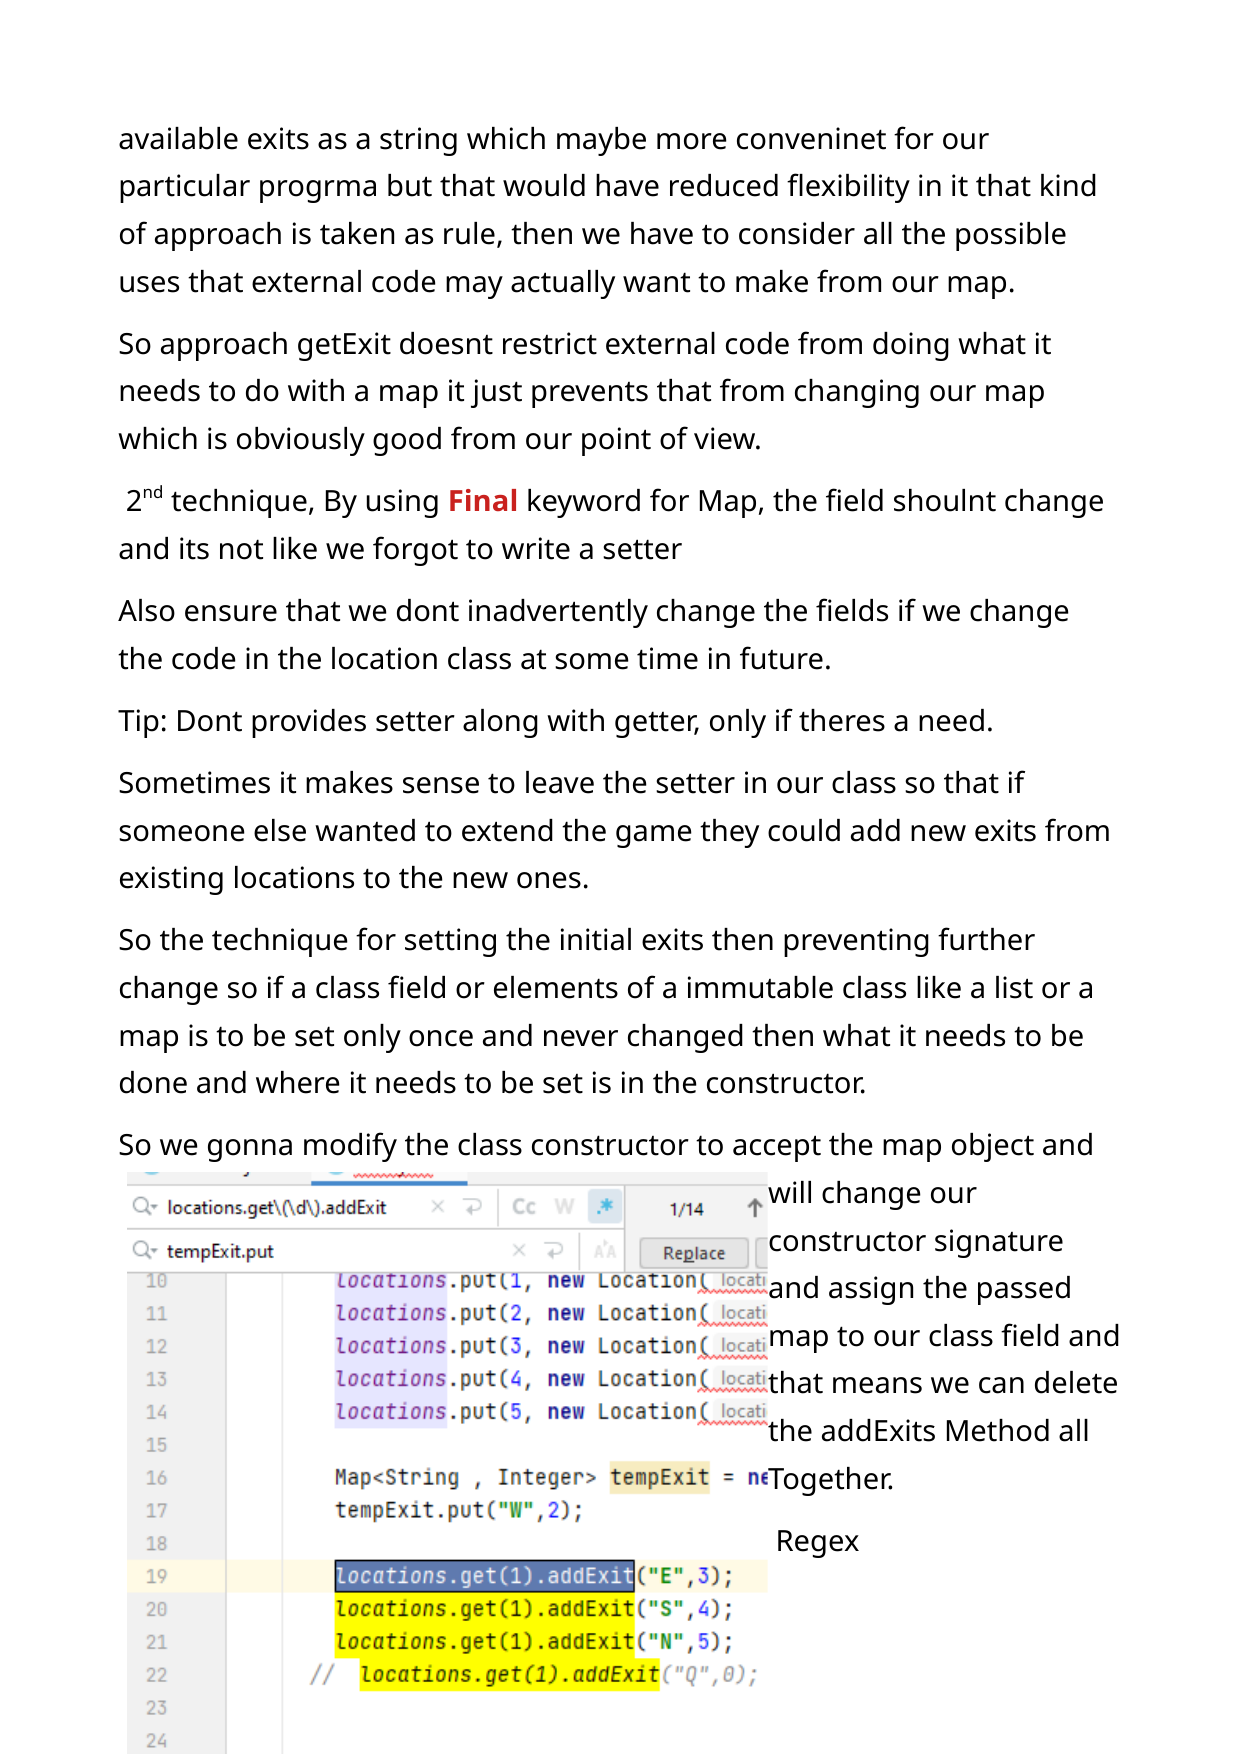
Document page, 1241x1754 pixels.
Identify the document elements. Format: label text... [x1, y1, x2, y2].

text Tip: Dont provides setter along with getter, only if theres a need. [118, 700, 1122, 740]
text So we gonna modify the class constructor to accept the map object and will change our constructor signature and assign the passed map to our class field and that means we can delete the addExits Method all Together. [118, 1125, 1122, 1498]
text So the technique for setting the initial exits then preventing further change so if a class field or elements of a immutable class like a list or a map is to be set only once and never changed then what it needs to be done and where it needs to be set is in the constructor. [118, 920, 1122, 1102]
text 2nd technique, By using Final keyword for Map, the field shoulnt change and its not like we forgot to write a setter [118, 481, 1122, 568]
text Sometimes it makes sense to leave the setter in our class so that if someone else wanted to extend the game they could add new exits from existing locations to the new ones. [118, 762, 1122, 897]
picture [127, 1172, 768, 1754]
text available exits as a string which maybe more conveninet for our particular progrma but that would have reduced flexibility in it that kind of approach is taken as rule, then we have to consider all the possible uses that external code may actually want to make from our map. [118, 118, 1122, 301]
text [118, 1520, 127, 1560]
text Also ensure that we dont inadvertently change the fields if we change the code in the location class at some time in future. [118, 590, 1122, 678]
text So approach getExit doesnt restrict external code from doing what it needs to do with a map it just prevents that from changing our map which is obviously good from our point of view. [118, 323, 1122, 458]
text Regex [768, 1520, 1122, 1560]
